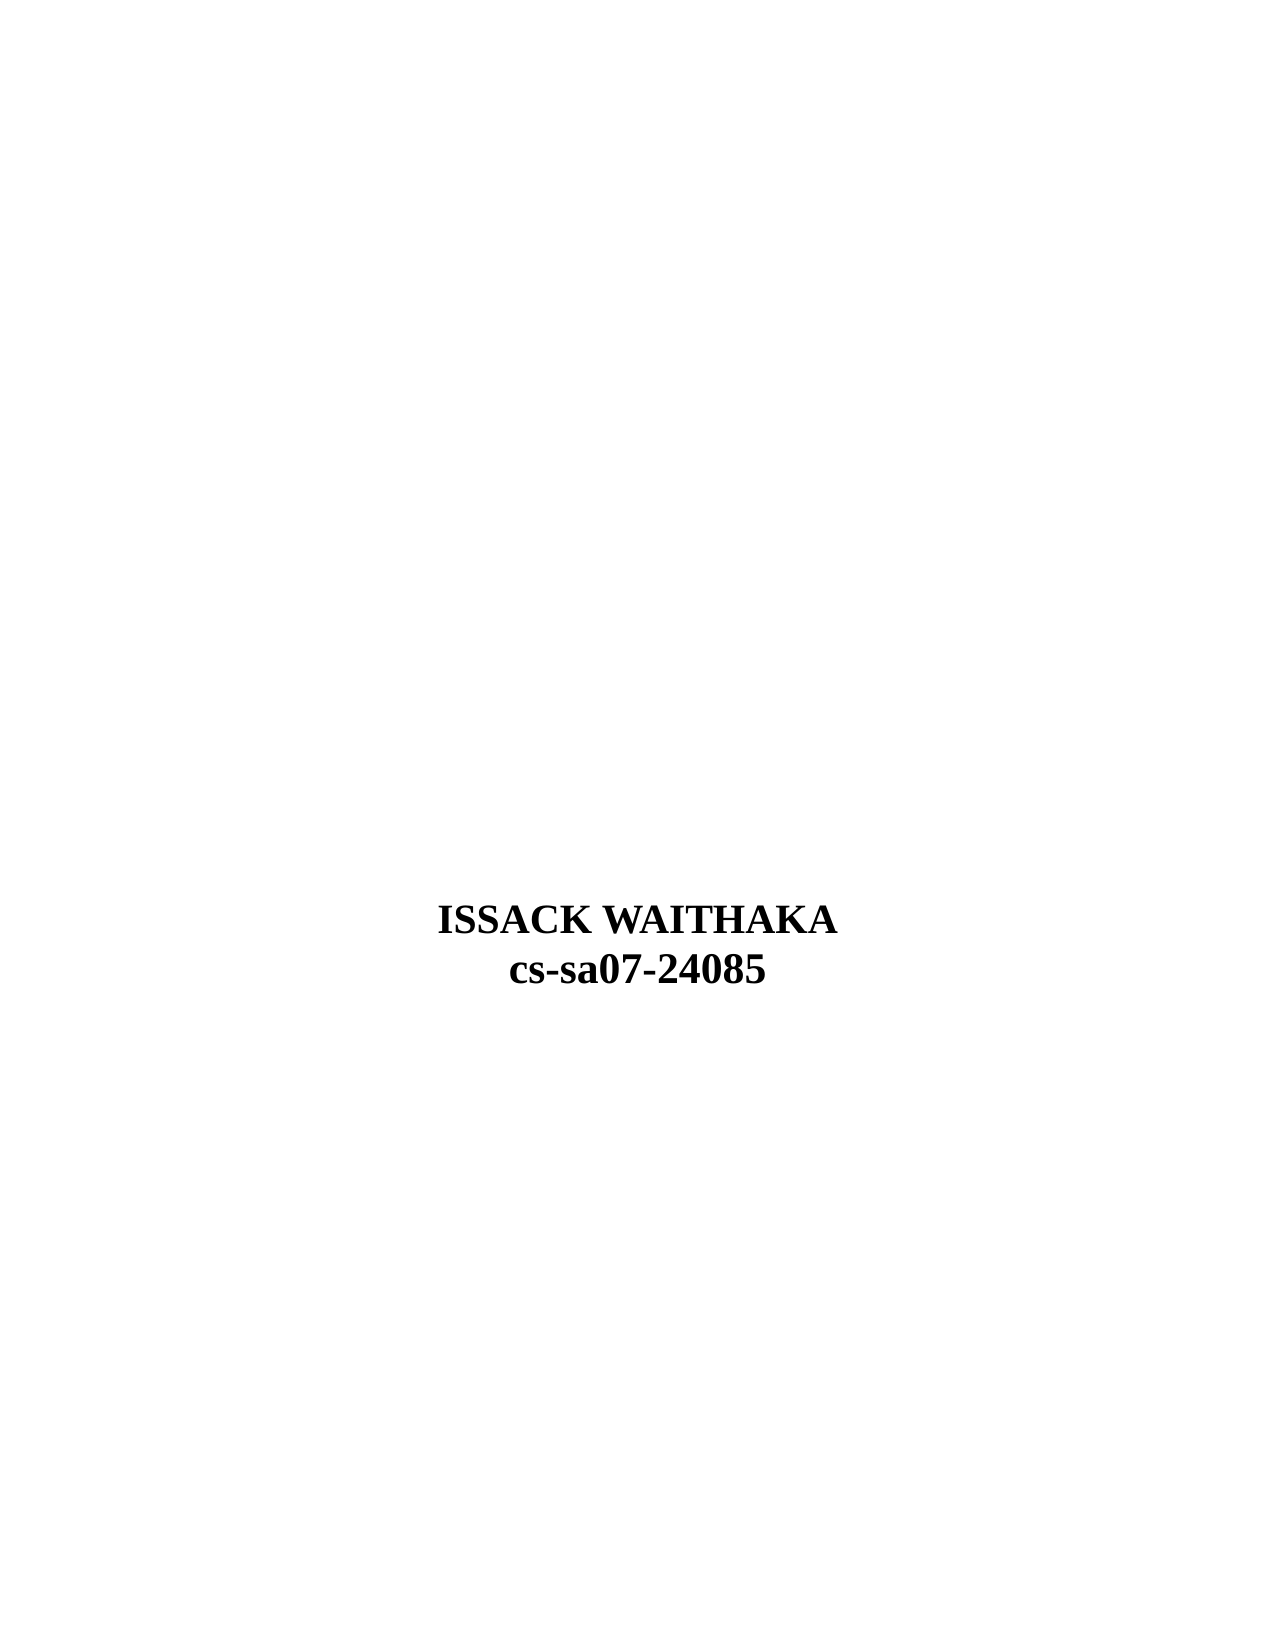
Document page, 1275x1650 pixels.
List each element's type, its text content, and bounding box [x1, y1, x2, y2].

text ISSACK WAITHAKA [118, 894, 1157, 942]
text cs-sa07-24085 [118, 942, 1157, 993]
